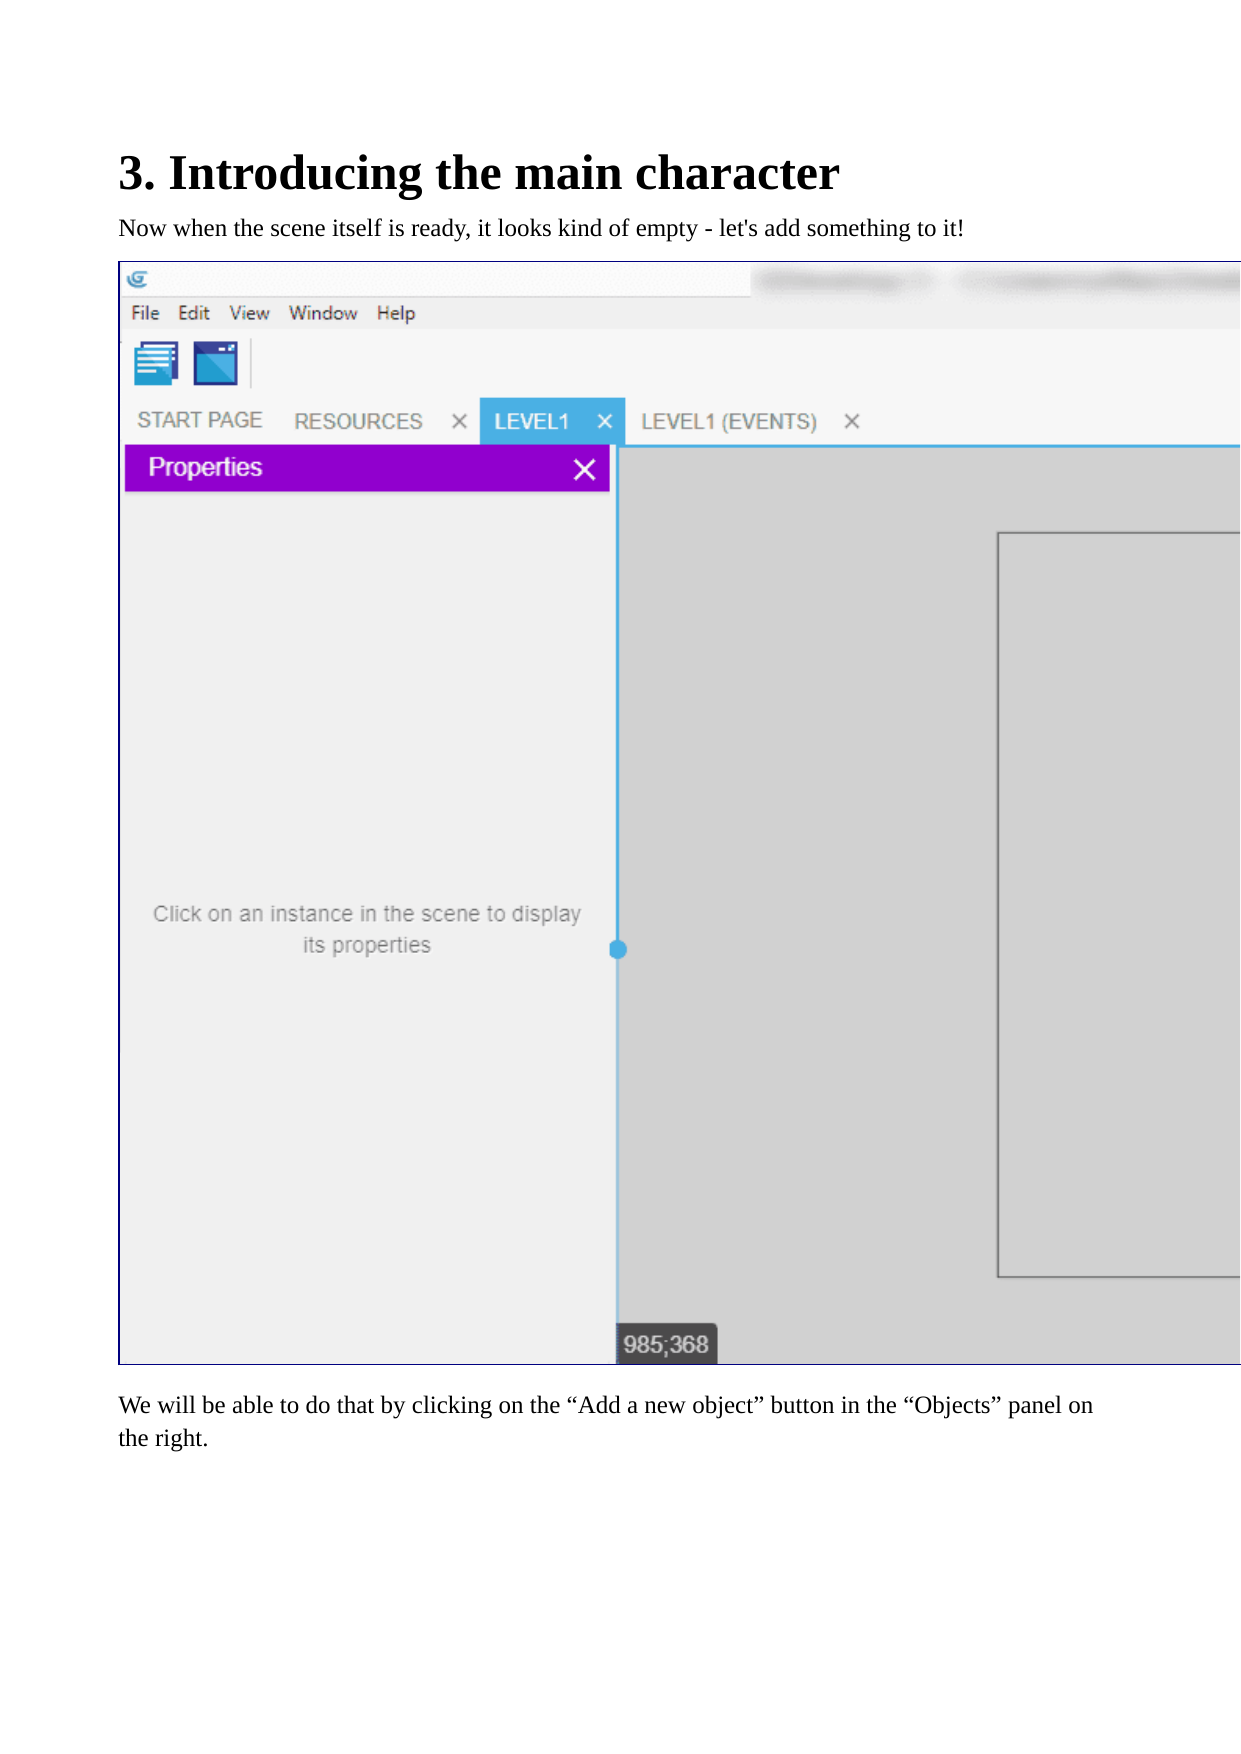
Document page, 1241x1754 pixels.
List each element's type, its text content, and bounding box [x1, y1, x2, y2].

text Now when the scene itself is ready, it looks kind of empty - let's add something to it! [118, 213, 1122, 242]
picture [120, 262, 1241, 1364]
text We will be able to do that by clicking on the “Add a new object” button in the “Objects” panel on the right. [118, 1390, 1122, 1451]
subtitle 3. Introducing the main character [118, 143, 1122, 201]
